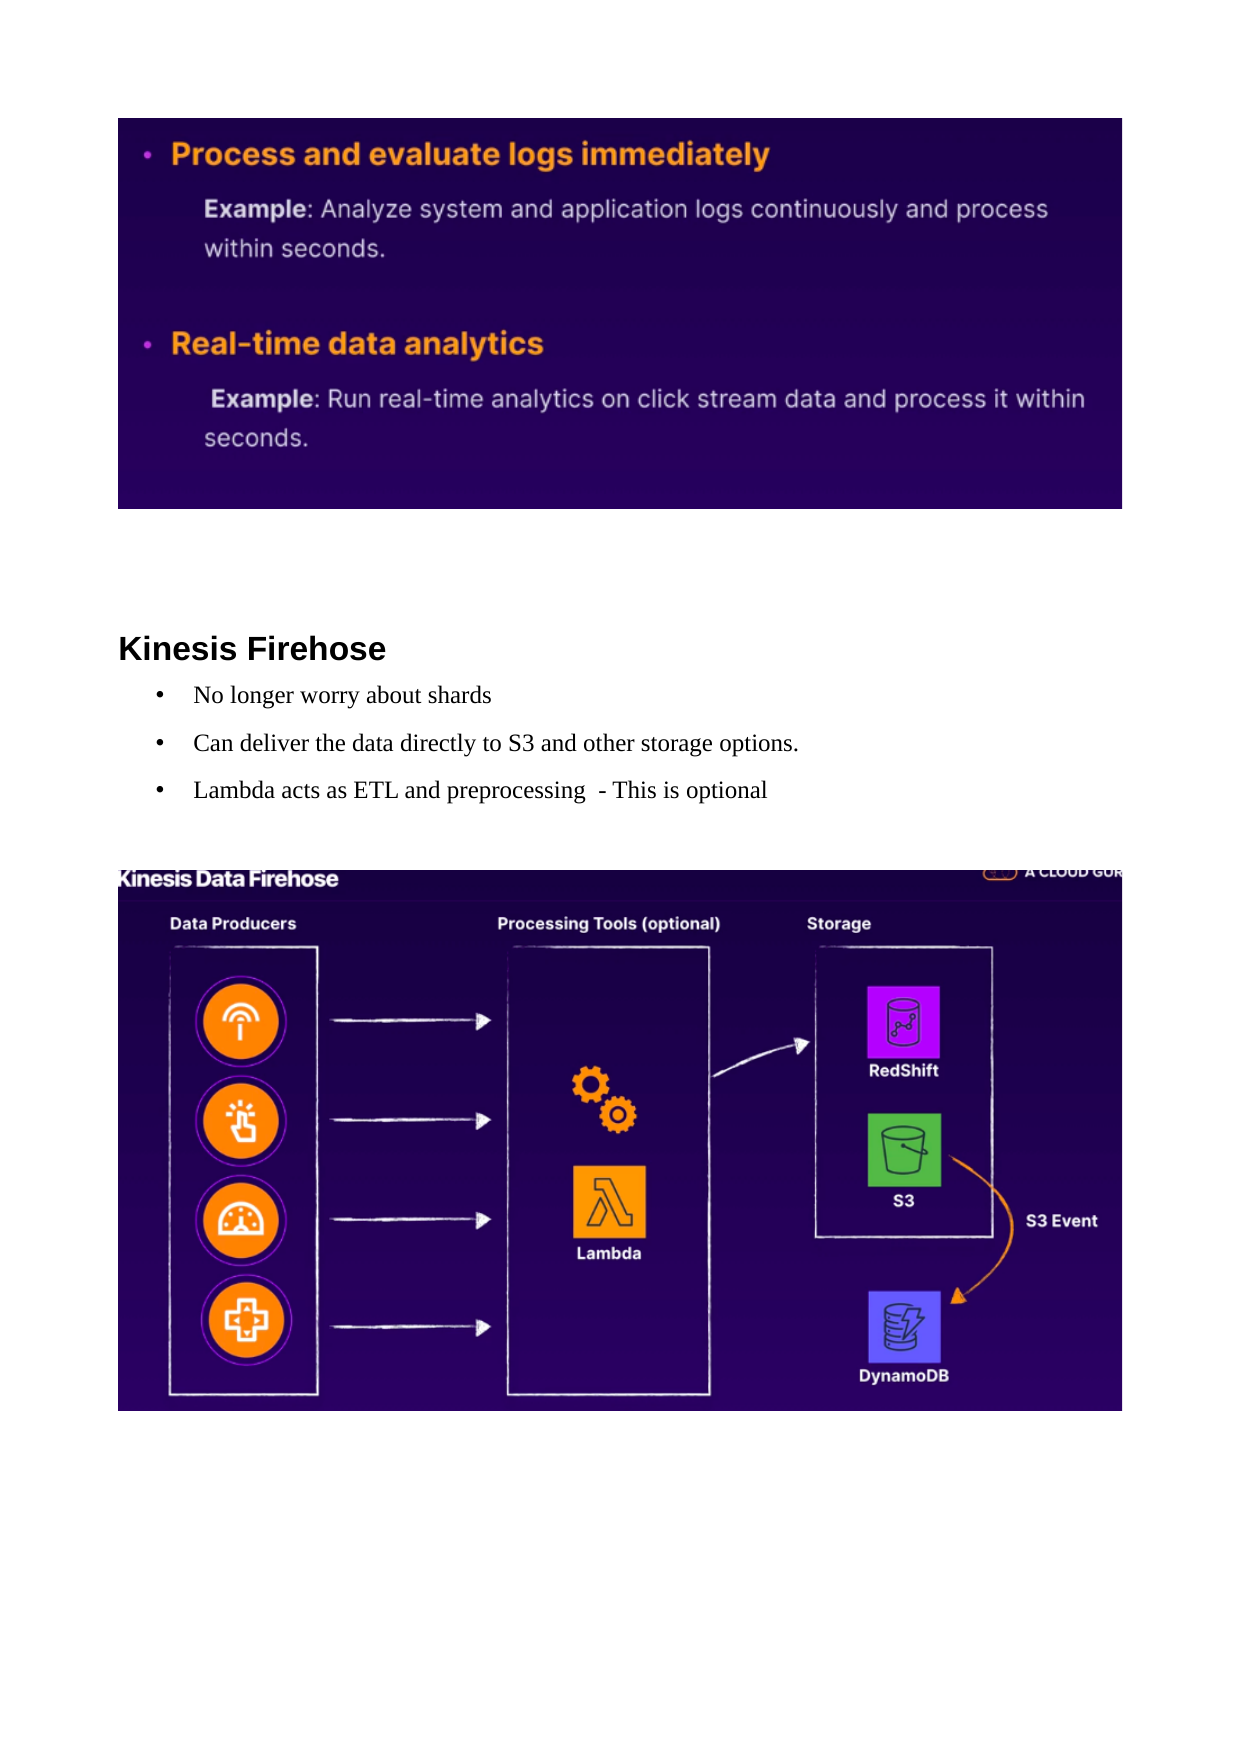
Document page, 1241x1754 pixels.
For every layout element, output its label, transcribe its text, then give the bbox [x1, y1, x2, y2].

list No longer worry about shards [156, 680, 1122, 709]
subtitle Kinesis Firehose [118, 629, 1122, 667]
list Lambda acts as ETL and preprocessing - This is optional [156, 775, 1122, 804]
picture [118, 118, 1123, 509]
list Can deliver the data directly to S3 and other storage options. [156, 728, 1122, 756]
picture [118, 870, 1123, 1411]
